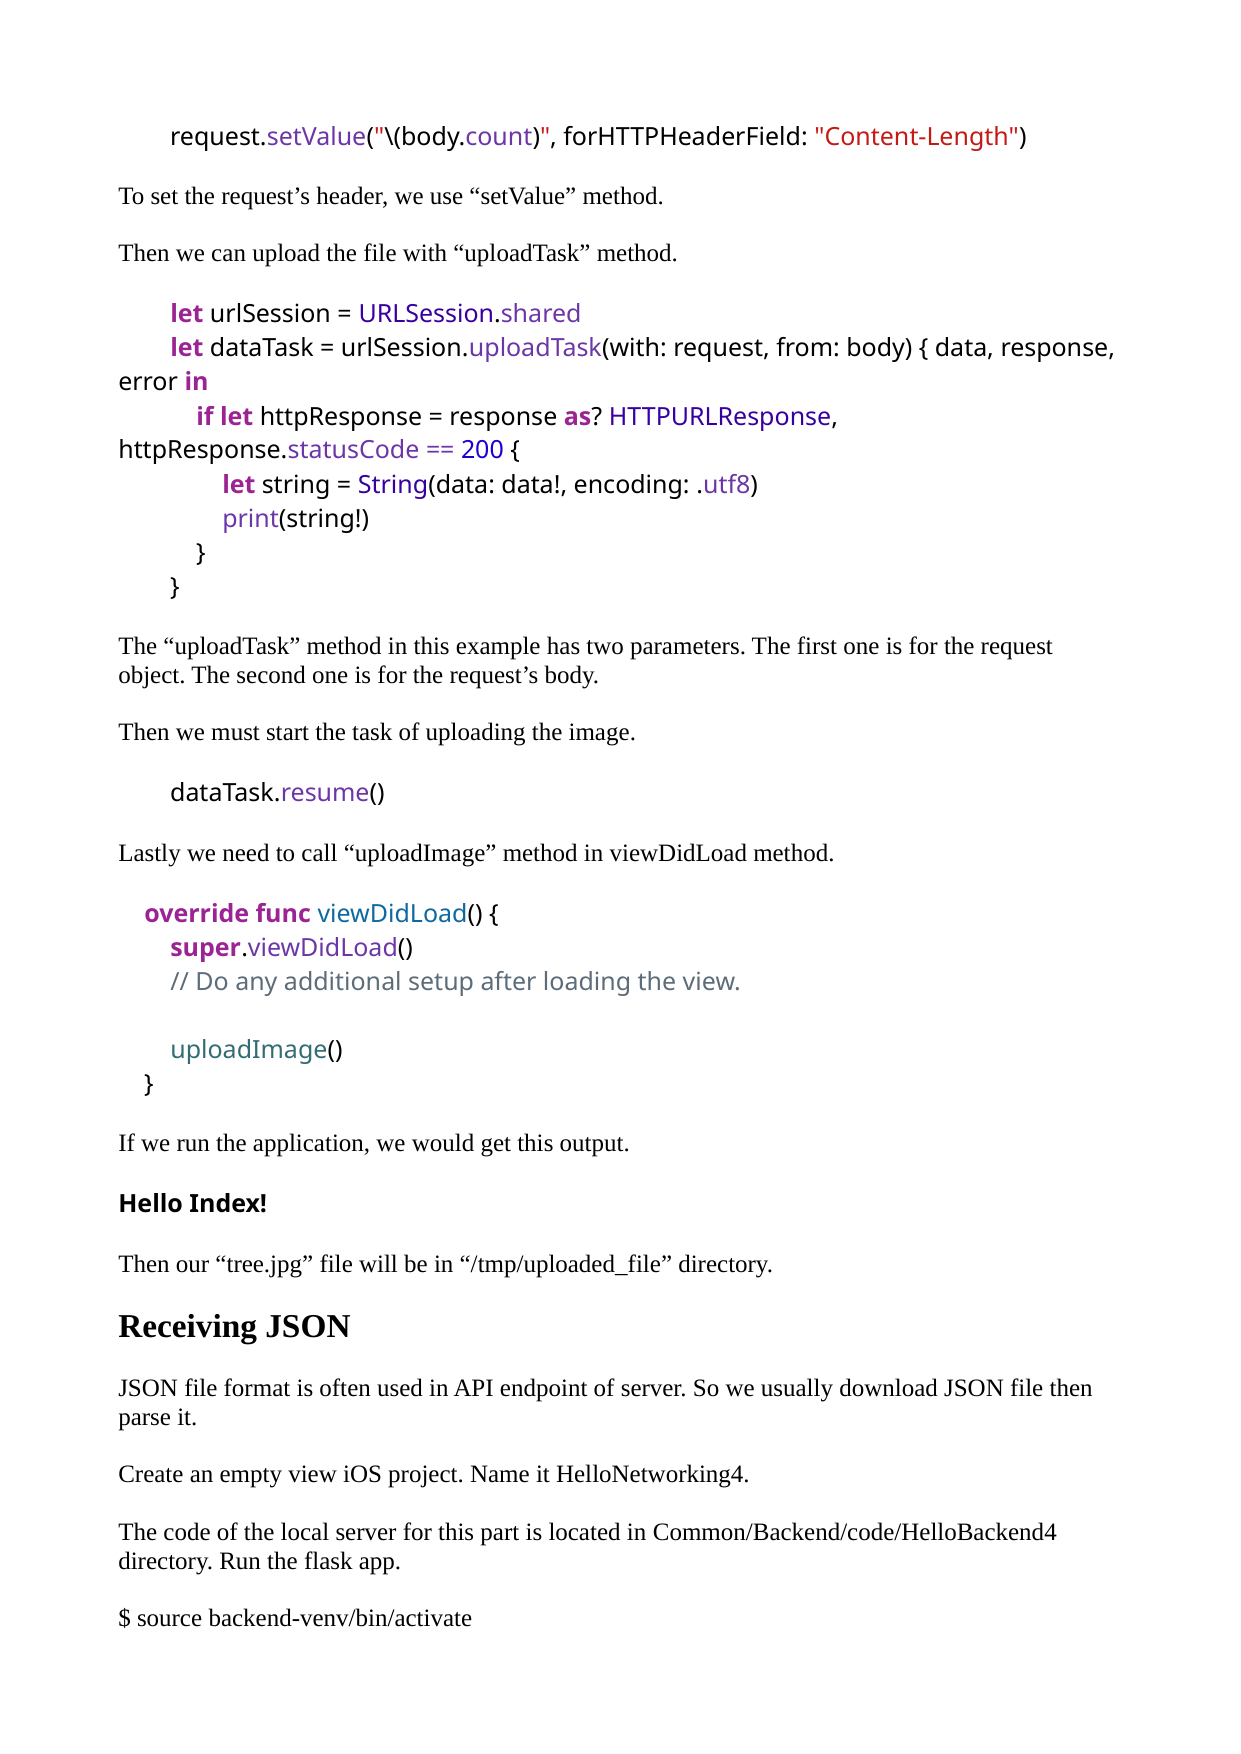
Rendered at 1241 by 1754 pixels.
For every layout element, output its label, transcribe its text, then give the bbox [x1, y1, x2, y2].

text print(string!) [118, 500, 1122, 534]
text Then we must start the task of uploading the image. [118, 717, 1122, 746]
text The “uploadTask” method in this example has two parameters. The first one is for the request object. The second one is for the request’s body. [118, 631, 1122, 689]
text To set the request’s header, we use “setValue” method. [118, 181, 1122, 210]
text dataTask.resume() [118, 775, 1122, 809]
text Hello Index! [118, 1186, 1122, 1220]
text let urlSession = URLSession.shared [118, 296, 1122, 330]
text // Do any additional setup after loading the view. [118, 963, 1122, 997]
text uploadImage() [118, 1032, 1122, 1066]
text } [118, 534, 1122, 568]
text If we run the application, we would get this output. [118, 1128, 1122, 1157]
text Then we can upload the file with “uploadTask” method. [118, 238, 1122, 267]
text let string = String(data: data!, encoding: .utf8) [118, 466, 1122, 500]
text let dataTask = urlSession.uploadTask(with: request, from: body) { data, response, error in [118, 330, 1122, 398]
text request.setValue("\(body.count)", forHTTPHeaderField: "Content-Length") [118, 118, 1122, 152]
text Lastly we need to call “uploadImage” method in viewDidLoad method. [118, 838, 1122, 867]
text if let httpResponse = response as? HTTPURLResponse, httpResponse.statusCode == 200 { [118, 398, 1122, 466]
text } [118, 568, 1122, 602]
text The code of the local server for this part is located in Common/Backend/code/HelloBackend4 directory. Run the flask app. [118, 1517, 1122, 1574]
text Then our “tree.jpg” file will be in “/tmp/uploaded_file” directory. [118, 1249, 1122, 1277]
text Receiving JSON [118, 1306, 1122, 1344]
text super.viewDidLoad() [118, 929, 1122, 963]
text override func viewDidLoad() { [118, 895, 1122, 929]
text Create an empty view iOS project. Name it HelloNetworking4. [118, 1459, 1122, 1488]
text JSON file format is often used in API endpoint of server. So we usually download JSON file then parse it. [118, 1373, 1122, 1431]
text $ source backend-venv/bin/activate [118, 1603, 1122, 1632]
text } [118, 1066, 1122, 1100]
